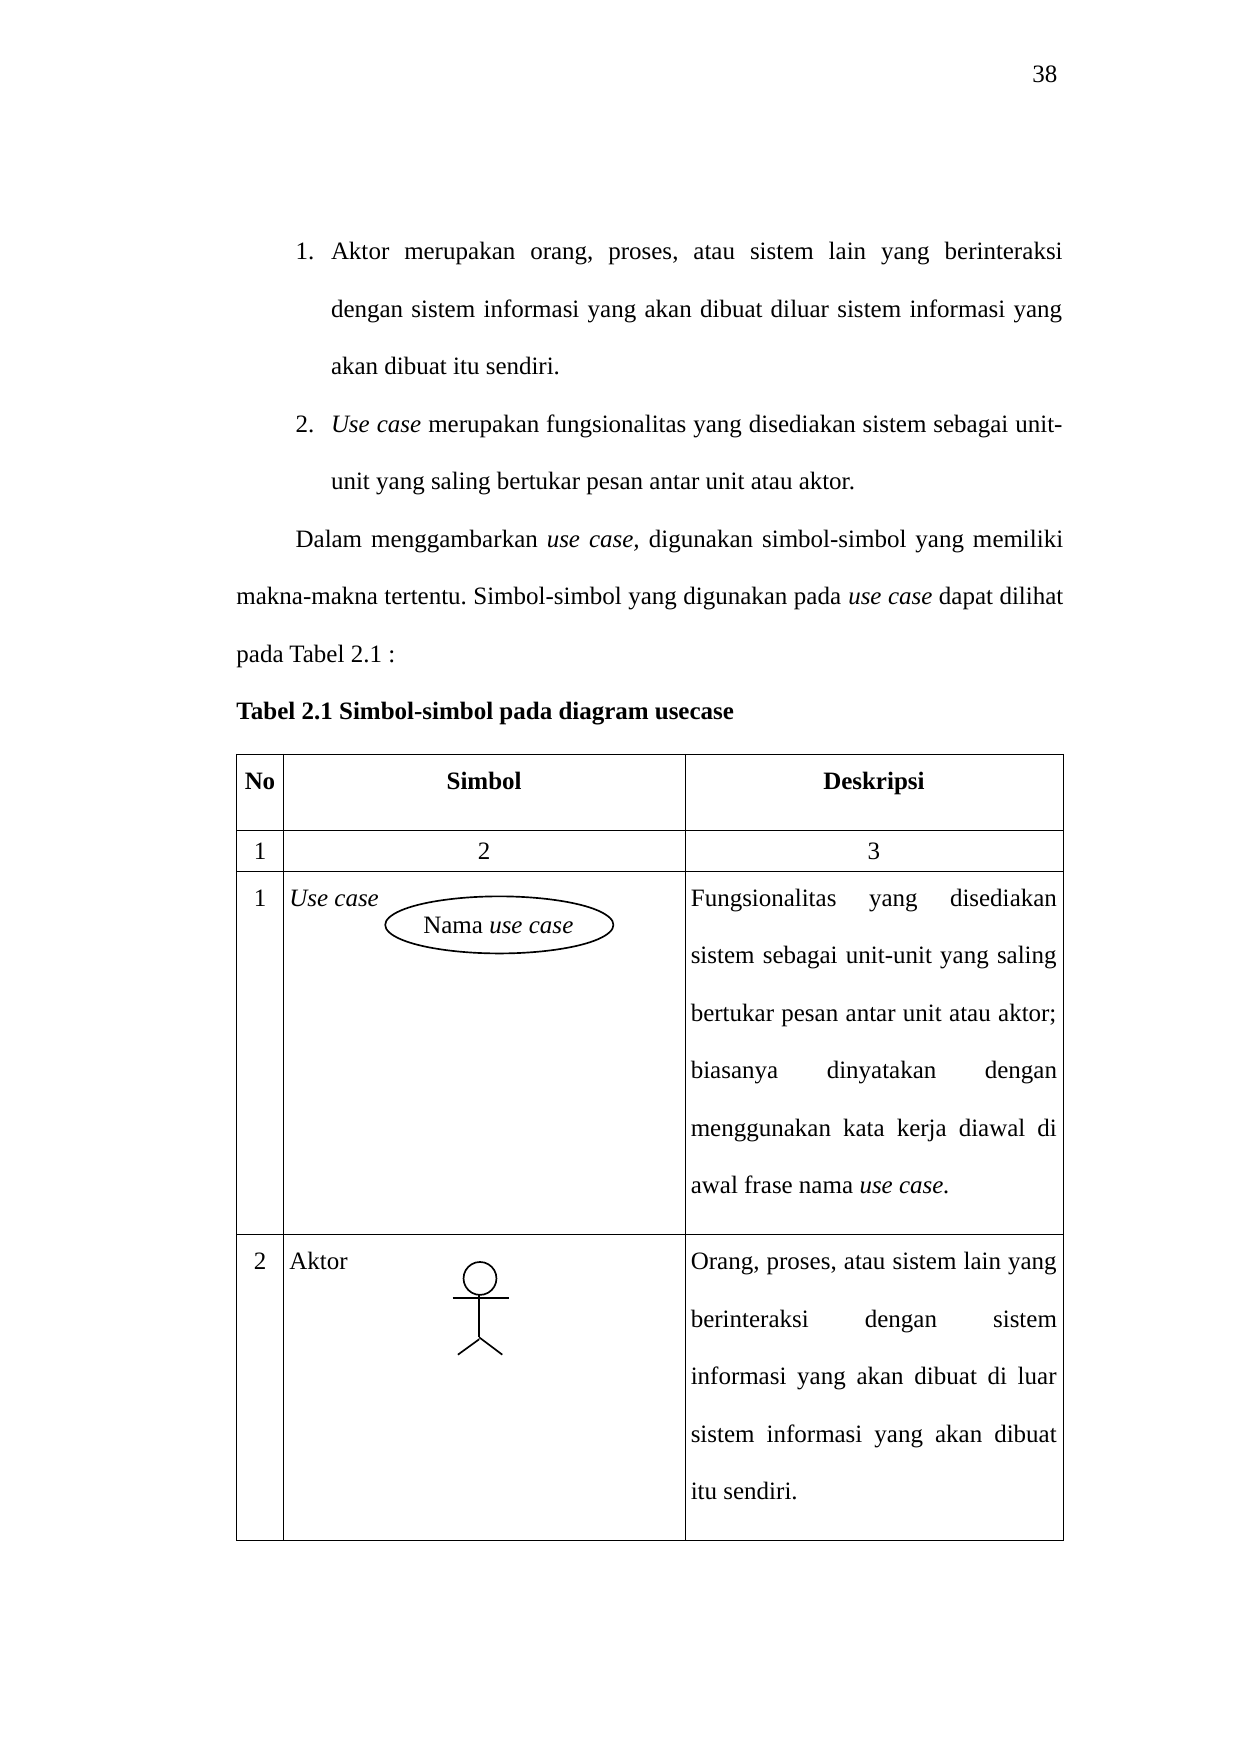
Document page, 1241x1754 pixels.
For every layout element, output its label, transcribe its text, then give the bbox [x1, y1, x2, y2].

table_header Deskripsi [686, 755, 1063, 830]
table_cell 2 [284, 831, 685, 871]
table_cell 1 [237, 872, 283, 1234]
table_cell Orang, proses, atau sistem lain yang berinteraksi dengan sistem informasi yang akan dibuat di luar sistem informasi yang akan dibuat itu sendiri. [686, 1235, 1063, 1540]
list Use case merupakan fungsionalitas yang disediakan sistem sebagai unit-unit yang saling bertukar pesan antar unit atau aktor. [295, 409, 1063, 495]
table_header No [237, 755, 283, 830]
text Dalam menggambarkan use case, digunakan simbol-simbol yang memiliki makna-makna tertentu. Simbol-simbol yang digunakan pada use case dapat dilihat pada Tabel 2.1 : [236, 524, 1063, 667]
list Aktor merupakan orang, proses, atau sistem lain yang berinteraksi dengan sistem informasi yang akan dibuat diluar sistem informasi yang akan dibuat itu sendiri. [295, 236, 1063, 380]
table_header Simbol [284, 755, 685, 830]
table_cell Use case [284, 872, 685, 1234]
text Tabel 2.1 Simbol-simbol pada diagram usecase [236, 696, 1063, 725]
table_cell 2 [237, 1235, 283, 1540]
table_cell 1 [237, 831, 283, 871]
table_cell Aktor [284, 1235, 685, 1540]
table_cell Fungsionalitas yang disediakan sistem sebagai unit-unit yang saling bertukar pesan antar unit atau aktor; biasanya dinyatakan dengan menggunakan kata kerja diawal di awal frase nama use case. [686, 872, 1063, 1234]
table_cell 3 [686, 831, 1063, 871]
